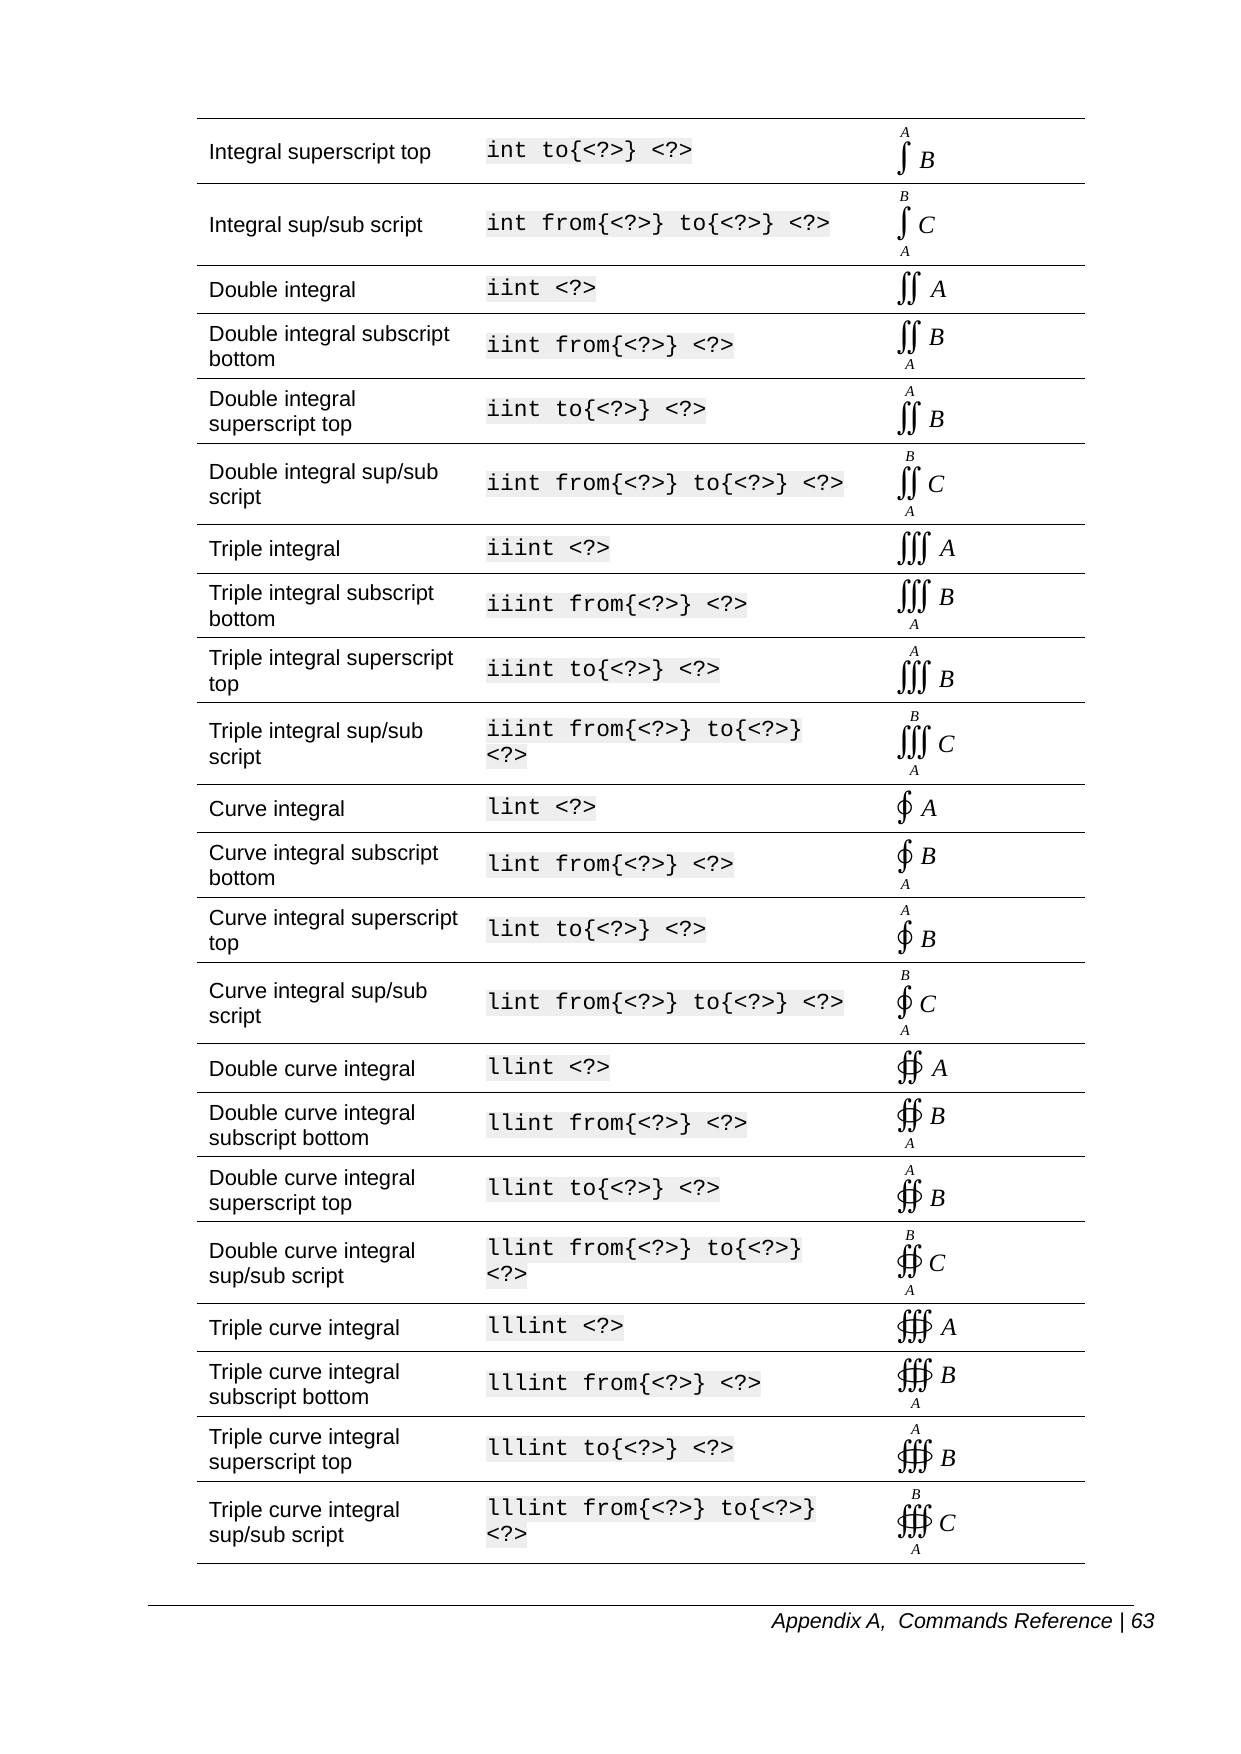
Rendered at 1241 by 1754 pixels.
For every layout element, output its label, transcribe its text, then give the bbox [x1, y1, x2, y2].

table_cell [864, 1222, 1085, 1303]
table_cell llint to{<?>} <?> [474, 1157, 864, 1221]
table_cell iiint <?> [474, 525, 864, 572]
table_cell iint from{<?>} to{<?>} <?> [474, 444, 864, 524]
table_cell iiint from{<?>} to{<?>} <?> [474, 703, 864, 784]
table_cell [864, 963, 1085, 1043]
table_cell [864, 184, 1085, 264]
table_cell Curve integral sup/sub script [197, 963, 474, 1043]
table_cell [864, 785, 1085, 832]
table_cell Double curve integral [197, 1044, 474, 1092]
table_cell iint from{<?>} <?> [474, 314, 864, 378]
table_cell [864, 1417, 1085, 1481]
table_cell [864, 1352, 1085, 1416]
table_cell lllint to{<?>} <?> [474, 1417, 864, 1481]
table_cell [864, 119, 1085, 183]
table_cell lint from{<?>} <?> [474, 833, 864, 897]
table_cell int to{<?>} <?> [474, 119, 864, 183]
table_cell [864, 1157, 1085, 1221]
table_cell lint <?> [474, 785, 864, 832]
table_cell [864, 525, 1085, 572]
table_cell [864, 1044, 1085, 1092]
table_cell [864, 1304, 1085, 1351]
table_cell Curve integral [197, 785, 474, 832]
table_cell Double curve integral superscript top [197, 1157, 474, 1221]
table_cell [864, 833, 1085, 897]
table_cell Triple integral [197, 525, 474, 572]
table_cell lllint from{<?>} <?> [474, 1352, 864, 1416]
table_cell iint to{<?>} <?> [474, 379, 864, 443]
table_cell [864, 574, 1085, 637]
table_cell Double integral sup/sub script [197, 444, 474, 524]
table_cell [864, 266, 1085, 313]
table_cell Integral sup/sub script [197, 184, 474, 264]
table_cell Triple integral superscript top [197, 638, 474, 702]
table_cell [864, 314, 1085, 378]
table_cell lint to{<?>} <?> [474, 898, 864, 962]
table_cell Triple curve integral superscript top [197, 1417, 474, 1481]
table_cell [864, 898, 1085, 962]
table_cell lint from{<?>} to{<?>} <?> [474, 963, 864, 1043]
table_cell Triple integral sup/sub script [197, 703, 474, 784]
table_cell [864, 1093, 1085, 1156]
table_cell [864, 379, 1085, 443]
table_cell Double curve integral subscript bottom [197, 1093, 474, 1156]
table_cell llint from{<?>} <?> [474, 1093, 864, 1156]
table_cell Triple curve integral [197, 1304, 474, 1351]
table_cell [864, 1482, 1085, 1562]
table_cell Triple integral subscript bottom [197, 574, 474, 637]
table_cell Double integral subscript bottom [197, 314, 474, 378]
table_cell [864, 444, 1085, 524]
table_cell llint <?> [474, 1044, 864, 1092]
table_cell Curve integral superscript top [197, 898, 474, 962]
table_cell Integral superscript top [197, 119, 474, 183]
table_cell lllint <?> [474, 1304, 864, 1351]
table_cell [864, 638, 1085, 702]
table_cell llint from{<?>} to{<?>} <?> [474, 1222, 864, 1303]
table_cell Triple curve integral sup/sub script [197, 1482, 474, 1562]
table_cell int from{<?>} to{<?>} <?> [474, 184, 864, 264]
table_cell Double integral [197, 266, 474, 313]
table_cell Triple curve integral subscript bottom [197, 1352, 474, 1416]
table_cell Curve integral subscript bottom [197, 833, 474, 897]
table_cell Double integral superscript top [197, 379, 474, 443]
table_cell iiint to{<?>} <?> [474, 638, 864, 702]
table_cell [864, 703, 1085, 784]
table_cell iint <?> [474, 266, 864, 313]
table_cell Double curve integral sup/sub script [197, 1222, 474, 1303]
table_cell lllint from{<?>} to{<?>} <?> [474, 1482, 864, 1562]
table_cell iiint from{<?>} <?> [474, 574, 864, 637]
